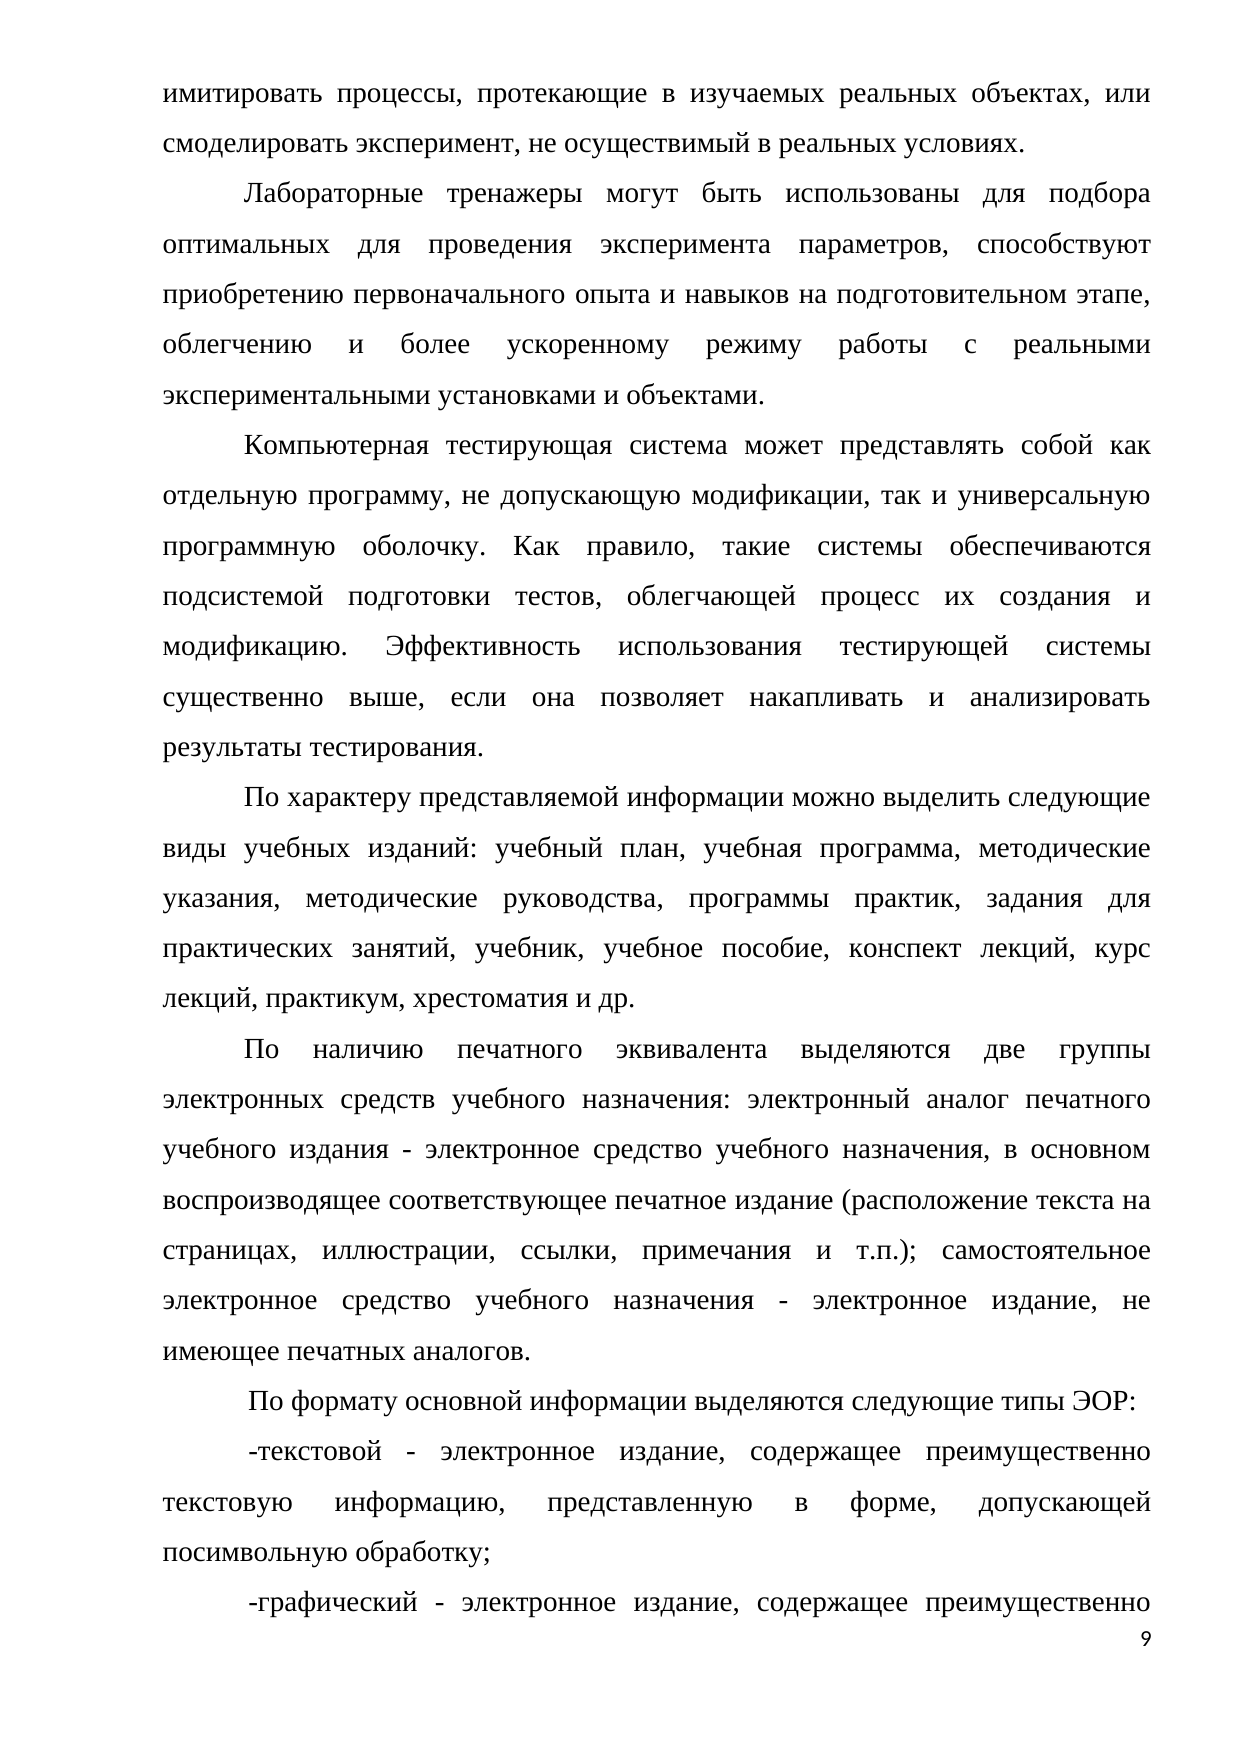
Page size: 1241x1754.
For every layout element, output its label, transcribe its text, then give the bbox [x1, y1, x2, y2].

text По формату основной информации выделяются следующие типы ЭОР: [162, 1383, 1152, 1417]
text имитировать процессы, протекающие в изучаемых реальных объектах, или смоделировать эксперимент, не осуществимый в реальных условиях. [162, 75, 1152, 159]
text Лабораторные тренажеры могут быть использованы для подбора оптимальных для проведения эксперимента параметров, способствуют приобретению первоначального опыта и навыков на подготовительном этапе, облегчению и более ускоренному режиму работы с реальными экспериментальными установками и объектами. [162, 176, 1152, 410]
list графический - электронное издание, содержащее преимущественно [162, 1584, 1152, 1618]
text По наличию печатного эквивалента выделяются две группы электронных средств учебного назначения: электронный аналог печатного учебного издания - электронное средство учебного назначения, в основном воспроизводящее соответствующее печатное издание (расположение текста на страницах, иллюстрации, ссылки, примечания и т.п.); самостоятельное электронное средство учебного назначения - электронное издание, не имеющее печатных аналогов. [162, 1031, 1152, 1366]
list текстовой - электронное издание, содержащее преимущественно текстовую информацию, представленную в форме, допускающей посимвольную обработку; [162, 1433, 1152, 1568]
text Компьютерная тестирующая система может представлять собой как отдельную программу, не допускающую модификации, так и универсальную программную оболочку. Как правило, такие системы обеспечиваются подсистемой подготовки тестов, облегчающей процесс их создания и модификацию. Эффективность использования тестирующей системы существенно выше, если она позволяет накапливать и анализировать результаты тестирования. [162, 427, 1152, 763]
text По характеру представляемой информации можно выделить следующие виды учебных изданий: учебный план, учебная программа, методические указания, методические руководства, программы практик, задания для практических занятий, учебник, учебное пособие, конспект лекций, курс лекций, практикум, хрестоматия и др. [162, 779, 1152, 1014]
